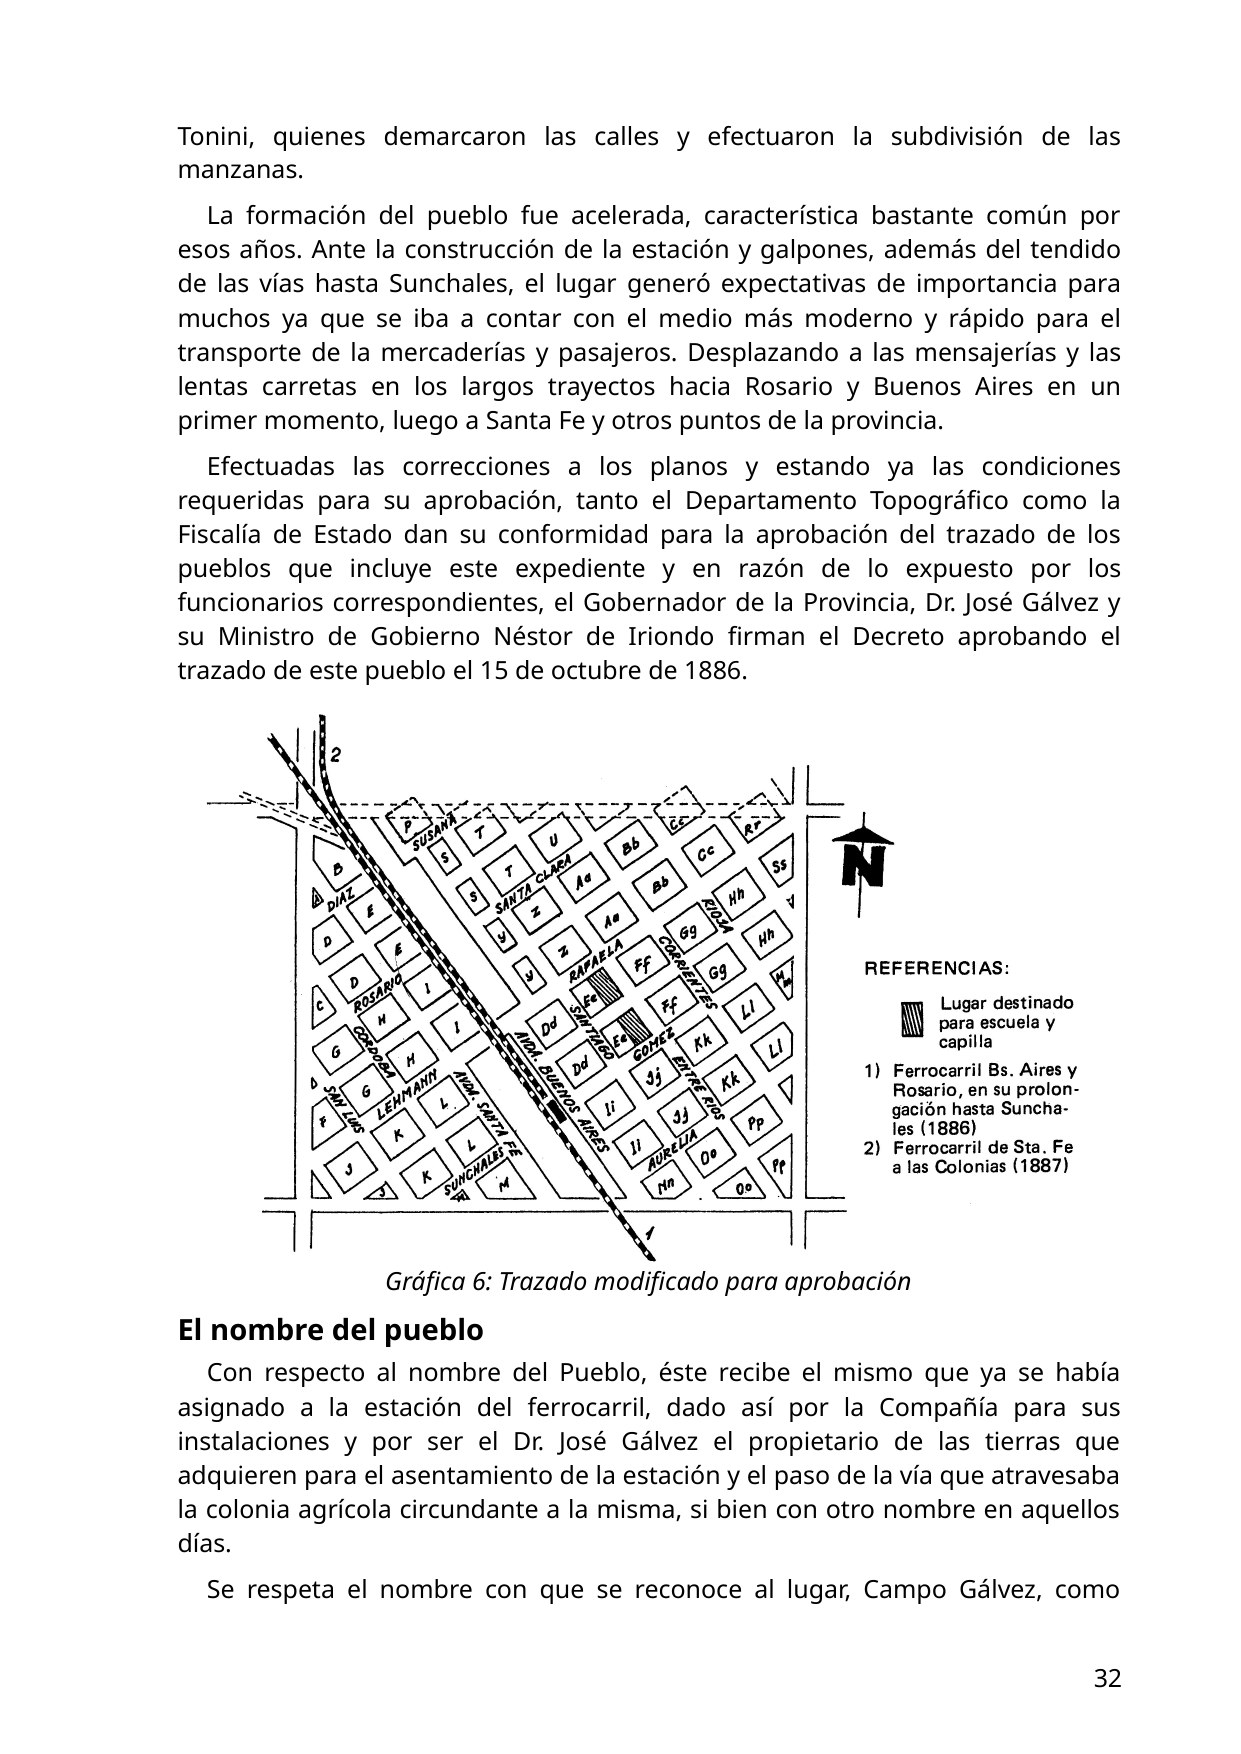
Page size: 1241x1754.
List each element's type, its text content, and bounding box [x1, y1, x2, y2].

text Efectuadas las correcciones a los planos y estando ya las condiciones requeridas para su aprobación, tanto el Departamento Topográfico como la Fiscalía de Estado dan su conformidad para la aprobación del trazado de los pueblos que incluye este expediente y en razón de lo expuesto por los funcionarios correspondientes, el Gobernador de la Provincia, Dr. José Gálvez y su Ministro de Gobierno Néstor de Iriondo firman el Decreto aprobando el trazado de este pueblo el 15 de octubre de 1886. [177, 448, 1122, 687]
text La formación del pueblo fue acelerada, característica bastante común por esos años. Ante la construcción de la estación y galpones, además del tendido de las vías hasta Sunchales, el lugar generó expectativas de importancia para muchos ya que se iba a contar con el medio más moderno y rápido para el transporte de la mercaderías y pasajeros. Desplazando a las mensajerías y las lentas carretas en los largos trayectos hacia Rosario y Buenos Aires en un primer momento, luego a Santa Fe y otros puntos de la provincia. [177, 198, 1122, 436]
text Tonini, quienes demarcaron las calles y efectuaron la subdivisión de las manzanas. [177, 118, 1122, 186]
picture [206, 711, 1093, 1264]
text Gráfica 6: Trazado modificado para aprobación [207, 1264, 1093, 1298]
subtitle El nombre del pueblo [177, 1309, 1122, 1349]
text Se respeta el nombre con que se reconoce al lugar, Campo Gálvez, como [177, 1571, 1122, 1605]
text Con respecto al nombre del Pueblo, éste recibe el mismo que ya se había asignado a la estación del ferrocarril, dado así por la Compañía para sus instalaciones y por ser el Dr. José Gálvez el propietario de las tierras que adquieren para el asentamiento de la estación y el paso de la vía que atravesaba la colonia agrícola circundante a la misma, si bien con otro nombre en aquellos días. [177, 1355, 1122, 1559]
